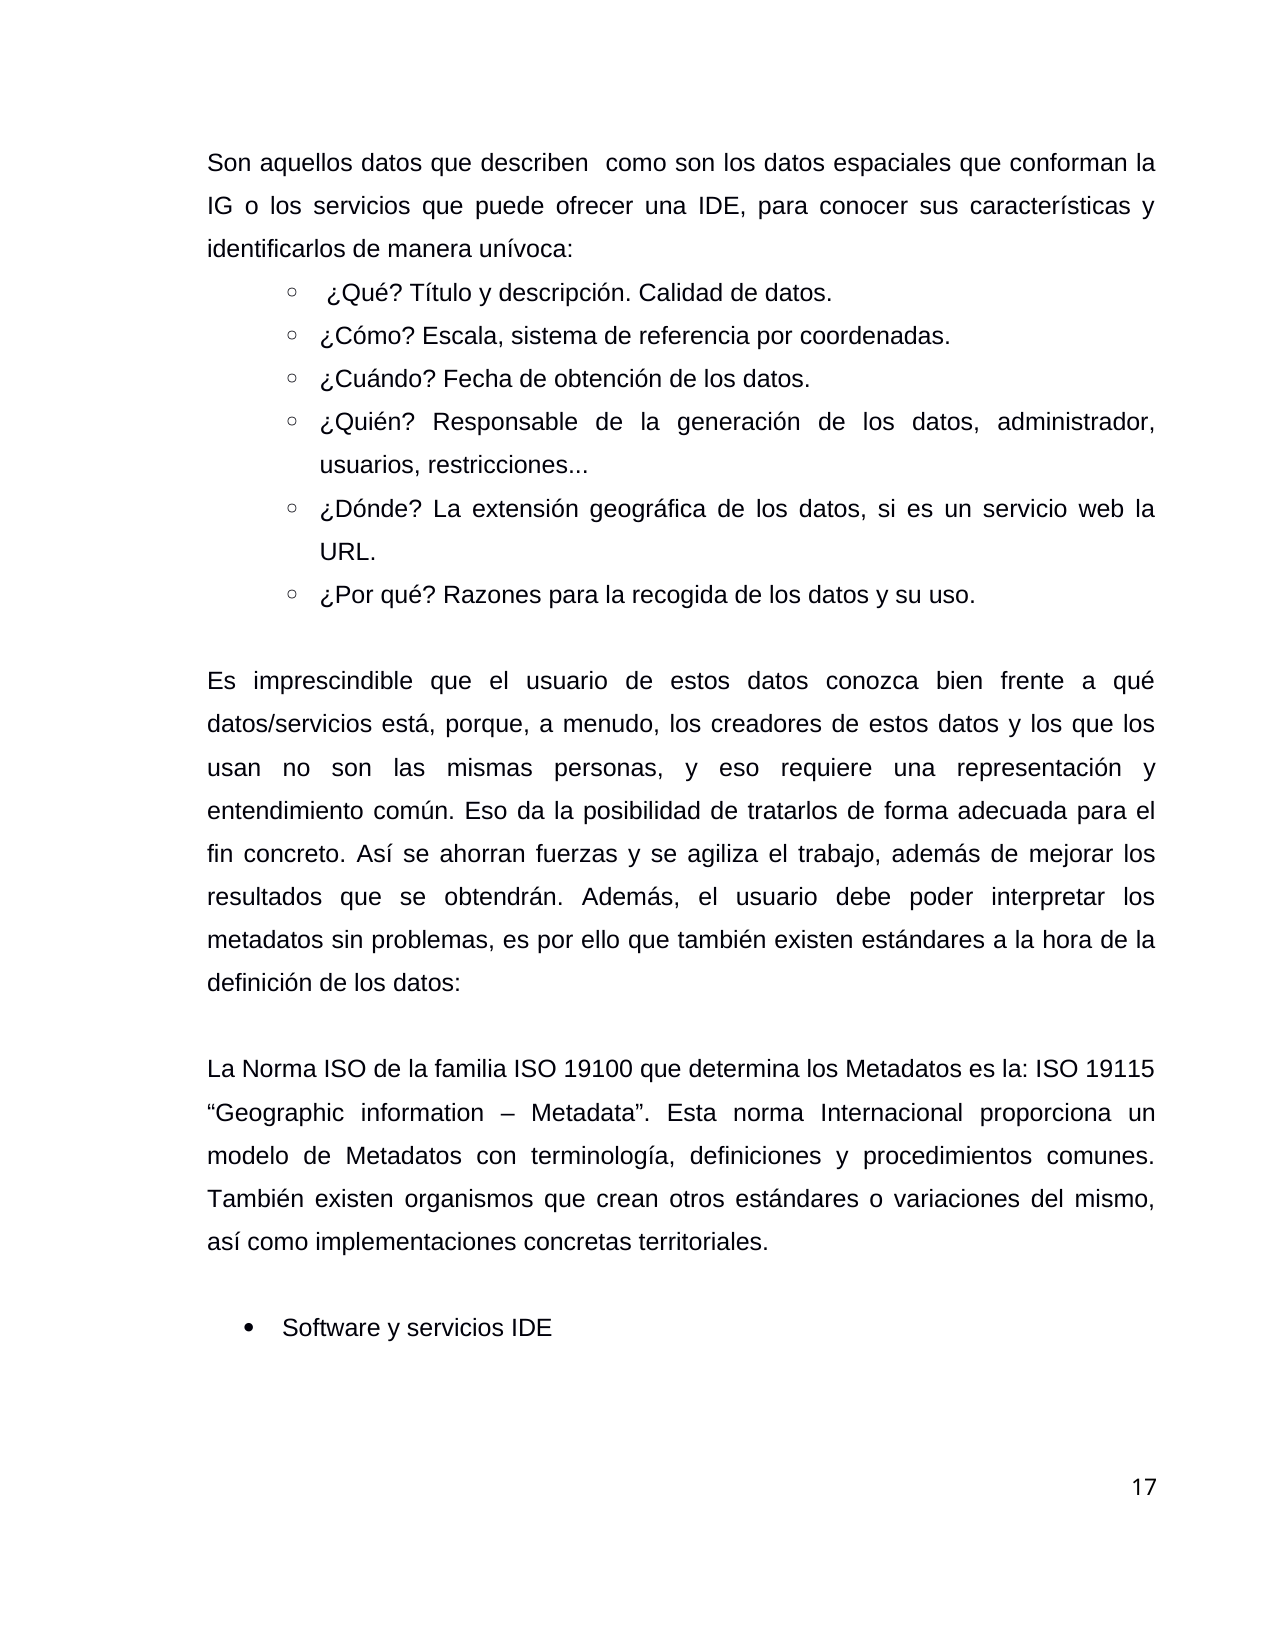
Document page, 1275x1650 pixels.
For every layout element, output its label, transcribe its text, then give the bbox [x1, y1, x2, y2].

list ¿Quién? Responsable de la generación de los datos, administrador, usuarios, restricciones... [282, 407, 1157, 479]
text La Norma ISO de la familia ISO 19100 que determina los Metadatos es la: ISO 19115 “Geographic information – Metadata”. Esta norma Internacional proporciona un modelo de Metadatos con terminología, definiciones y procedimientos comunes. También existen organismos que crean otros estándares o variaciones del mismo, así como implementaciones concretas territoriales. [207, 1054, 1157, 1256]
list ¿Qué? Título y descripción. Calidad de datos. [282, 278, 1157, 306]
text Es imprescindible que el usuario de estos datos conozca bien frente a qué datos/servicios está, porque, a menudo, los creadores de estos datos y los que los usan no son las mismas personas, y eso requiere una representación y entendimiento común. Eso da la posibilidad de tratarlos de forma adecuada para el fin concreto. Así se ahorran fuerzas y se agiliza el trabajo, además de mejorar los resultados que se obtendrán. Además, el usuario debe poder interpretar los metadatos sin problemas, es por ello que también existen estándares a la hora de la definición de los datos: [207, 666, 1157, 997]
list ¿Por qué? Razones para la recogida de los datos y su uso. [282, 580, 1157, 609]
list ¿Cómo? Escala, sistema de referencia por coordenadas. [282, 321, 1157, 350]
list Software y servicios IDE [244, 1313, 1157, 1342]
list ¿Cuándo? Fecha de obtención de los datos. [282, 364, 1157, 393]
text Son aquellos datos que describen como son los datos espaciales que conforman la IG o los servicios que puede ofrecer una IDE, para conocer sus características y identificarlos de manera unívoca: [207, 148, 1157, 263]
list ¿Dónde? La extensión geográfica de los datos, si es un servicio web la URL. [282, 494, 1157, 566]
